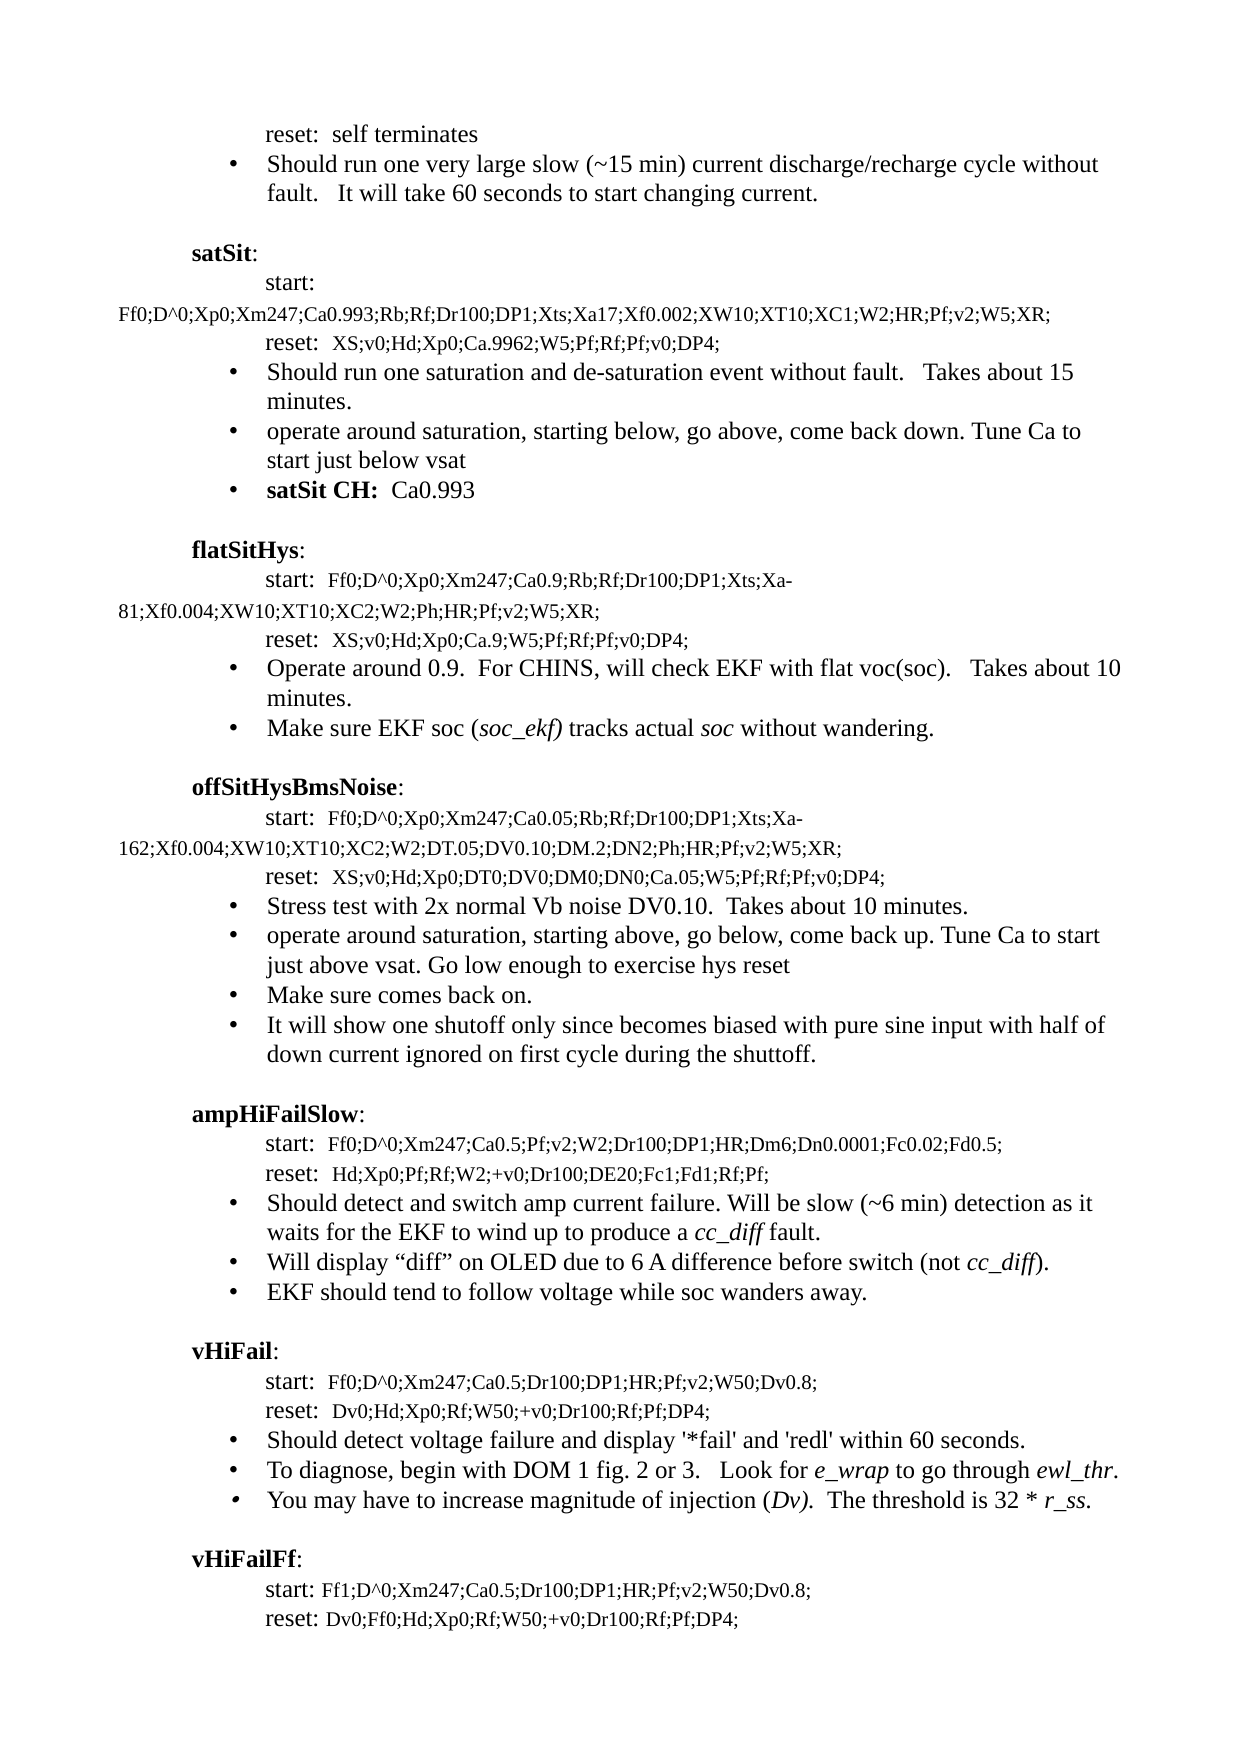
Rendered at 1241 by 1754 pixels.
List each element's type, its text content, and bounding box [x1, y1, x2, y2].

text reset: XS;v0;Hd;Xp0;Ca.9962;W5;Pf;Rf;Pf;v0;DP4; [118, 326, 1122, 356]
text start: Ff0;D^0;Xp0;Xm247;Ca0.993;Rb;Rf;Dr100;DP1;Xts;Xa17;Xf0.002;XW10;XT10;XC1;W2;HR;Pf;v2;W5;XR; [118, 267, 1122, 326]
text offSitHysBmsNoise: [118, 771, 1122, 801]
text reset: XS;v0;Hd;Xp0;Ca.9;W5;Pf;Rf;Pf;v0;DP4; [118, 623, 1122, 652]
list operate around saturation, starting above, go below, come back up. Tune Ca to start just above vsat. Go low enough to exercise hys reset [229, 920, 1122, 979]
text start: Ff0;D^0;Xp0;Xm247;Ca0.9;Rb;Rf;Dr100;DP1;Xts;Xa-81;Xf0.004;XW10;XT10;XC2;W2;Ph;HR;Pf;v2;W5;XR; [118, 563, 1122, 623]
list Should detect and switch amp current failure. Will be slow (~6 min) detection as it waits for the EKF to wind up to produce a cc_diff fault. [229, 1187, 1122, 1246]
list Operate around 0.9. For CHINS, will check EKF with flat voc(soc). Takes about 10 minutes. [229, 652, 1122, 712]
list Make sure EKF soc (soc_ekf) tracks actual soc without wandering. [229, 712, 1122, 742]
text reset: Dv0;Ff0;Hd;Xp0;Rf;W50;+v0;Dr100;Rf;Pf;DP4; [118, 1602, 1122, 1632]
text start: Ff0;D^0;Xm247;Ca0.5;Dr100;DP1;HR;Pf;v2;W50;Dv0.8; [118, 1365, 1122, 1395]
list To diagnose, begin with DOM 1 fig. 2 or 3. Look for e_wrap to go through ewl_thr. [229, 1454, 1122, 1484]
text reset: Dv0;Hd;Xp0;Rf;W50;+v0;Dr100;Rf;Pf;DP4; [118, 1395, 1122, 1424]
list EKF should tend to follow voltage while soc wanders away. [229, 1276, 1122, 1306]
text reset: XS;v0;Hd;Xp0;DT0;DV0;DM0;DN0;Ca.05;W5;Pf;Rf;Pf;v0;DP4; [118, 860, 1122, 890]
list Stress test with 2x normal Vb noise DV0.10. Takes about 10 minutes. [229, 890, 1122, 920]
list Make sure comes back on. [229, 979, 1122, 1009]
text reset: Hd;Xp0;Pf;Rf;W2;+v0;Dr100;DE20;Fc1;Fd1;Rf;Pf; [118, 1157, 1122, 1187]
text start: Ff1;D^0;Xm247;Ca0.5;Dr100;DP1;HR;Pf;v2;W50;Dv0.8; [118, 1573, 1122, 1602]
text vHiFailFf: [118, 1543, 1122, 1573]
text start: Ff0;D^0;Xp0;Xm247;Ca0.05;Rb;Rf;Dr100;DP1;Xts;Xa-162;Xf0.004;XW10;XT10;XC2;W2;DT.05;DV0.10;DM.2;DN2;Ph;HR;Pf;v2;W5;XR; [118, 801, 1122, 860]
list satSit CH: Ca0.993 [229, 474, 1122, 504]
list operate around saturation, starting below, go above, come back down. Tune Ca to start just below vsat [229, 415, 1122, 474]
list You may have to increase magnitude of injection (Dv). The threshold is 32 * r_ss. [229, 1484, 1122, 1513]
text reset: self terminates [118, 118, 1122, 148]
list Should run one saturation and de-saturation event without fault. Takes about 15 minutes. [229, 356, 1122, 415]
text flatSitHys: [118, 534, 1122, 563]
text ampHiFailSlow: [118, 1098, 1122, 1127]
list It will show one shutoff only since becomes biased with pure sine input with half of down current ignored on first cycle during the shuttoff. [229, 1009, 1122, 1068]
list Should detect voltage failure and display '*fail' and 'redl' within 60 seconds. [229, 1424, 1122, 1454]
text vHiFail: [118, 1335, 1122, 1365]
list Should run one very large slow (~15 min) current discharge/recharge cycle without fault. It will take 60 seconds to start changing current. [229, 148, 1122, 207]
list Will display “diff” on OLED due to 6 A difference before switch (not cc_diff). [229, 1246, 1122, 1276]
text start: Ff0;D^0;Xm247;Ca0.5;Pf;v2;W2;Dr100;DP1;HR;Dm6;Dn0.0001;Fc0.02;Fd0.5; [118, 1127, 1122, 1157]
text satSit: [118, 237, 1122, 267]
